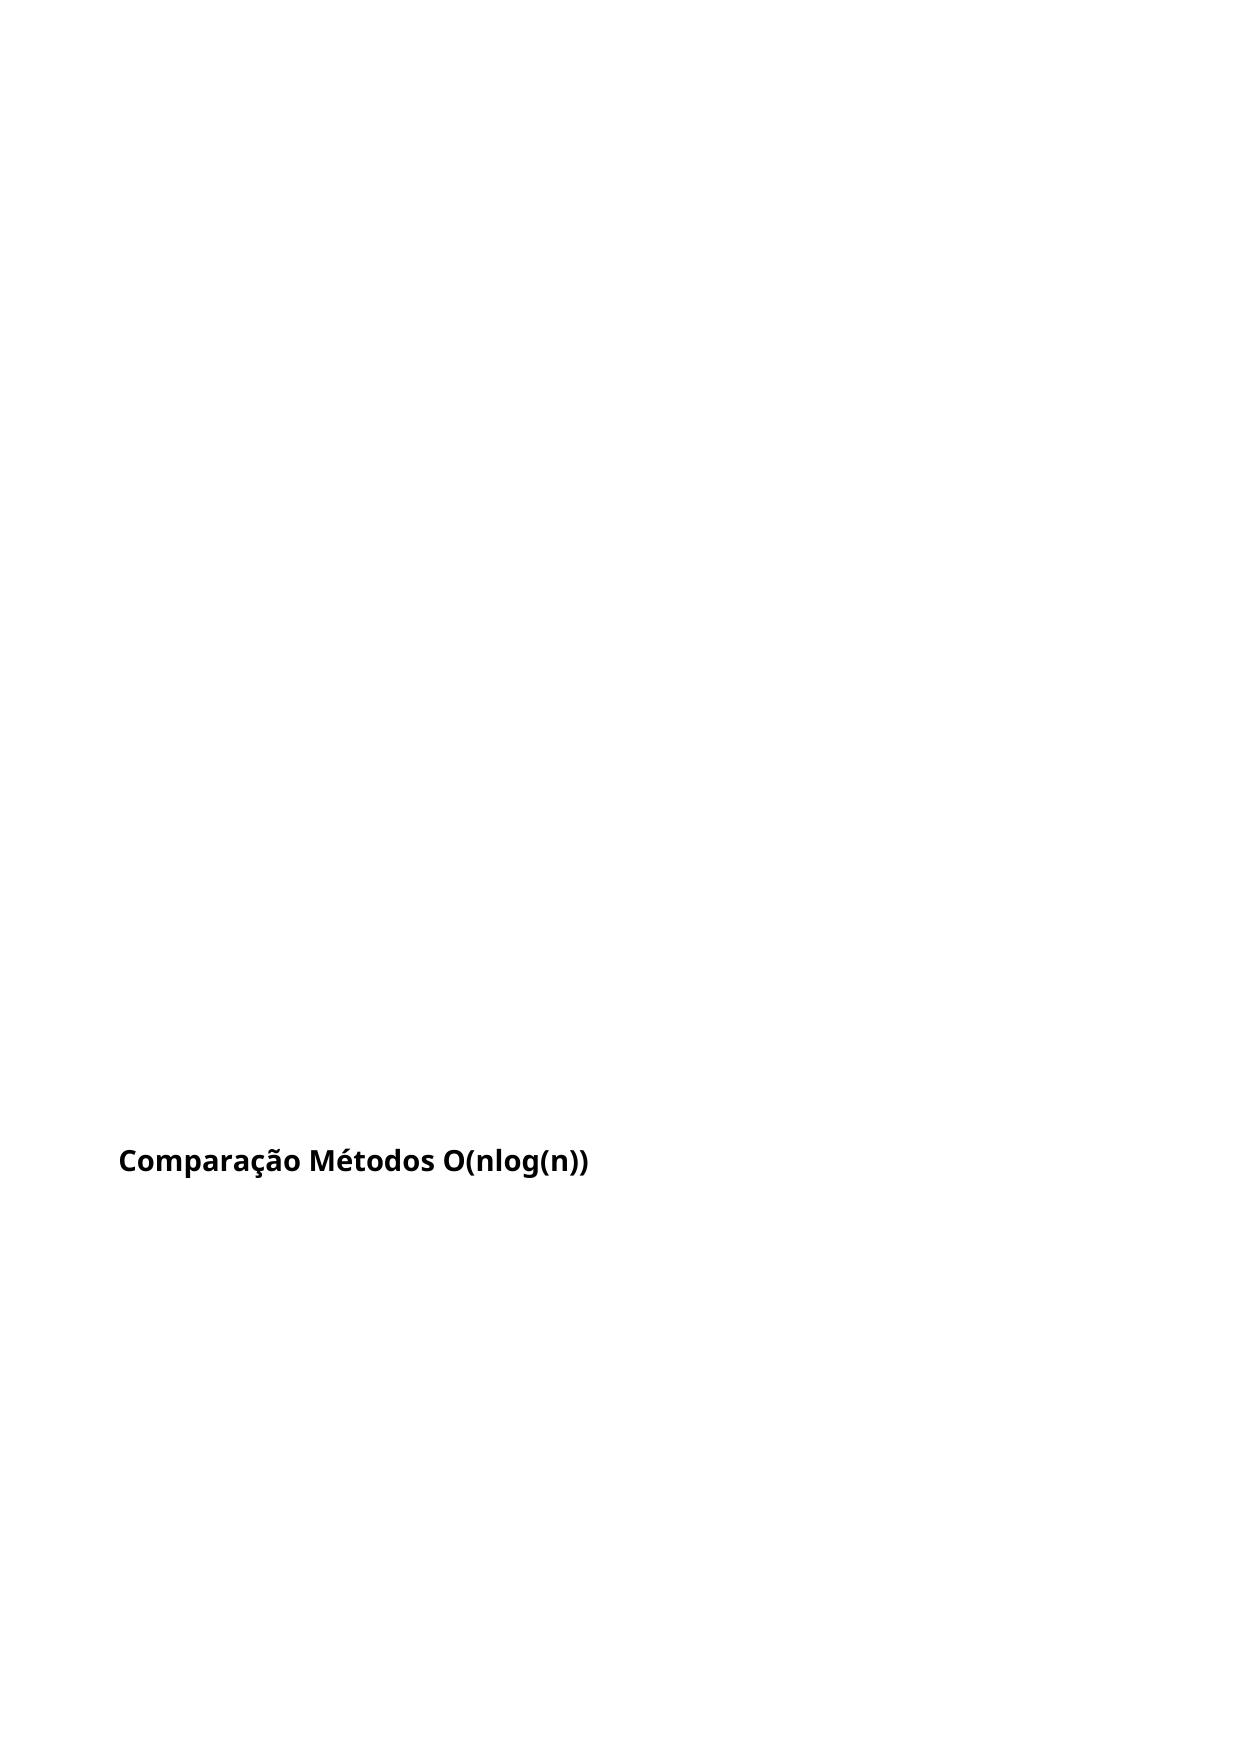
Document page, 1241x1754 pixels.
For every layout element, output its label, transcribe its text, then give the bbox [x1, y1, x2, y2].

text Comparação Métodos O(nlog(n)) [118, 1140, 1122, 1180]
